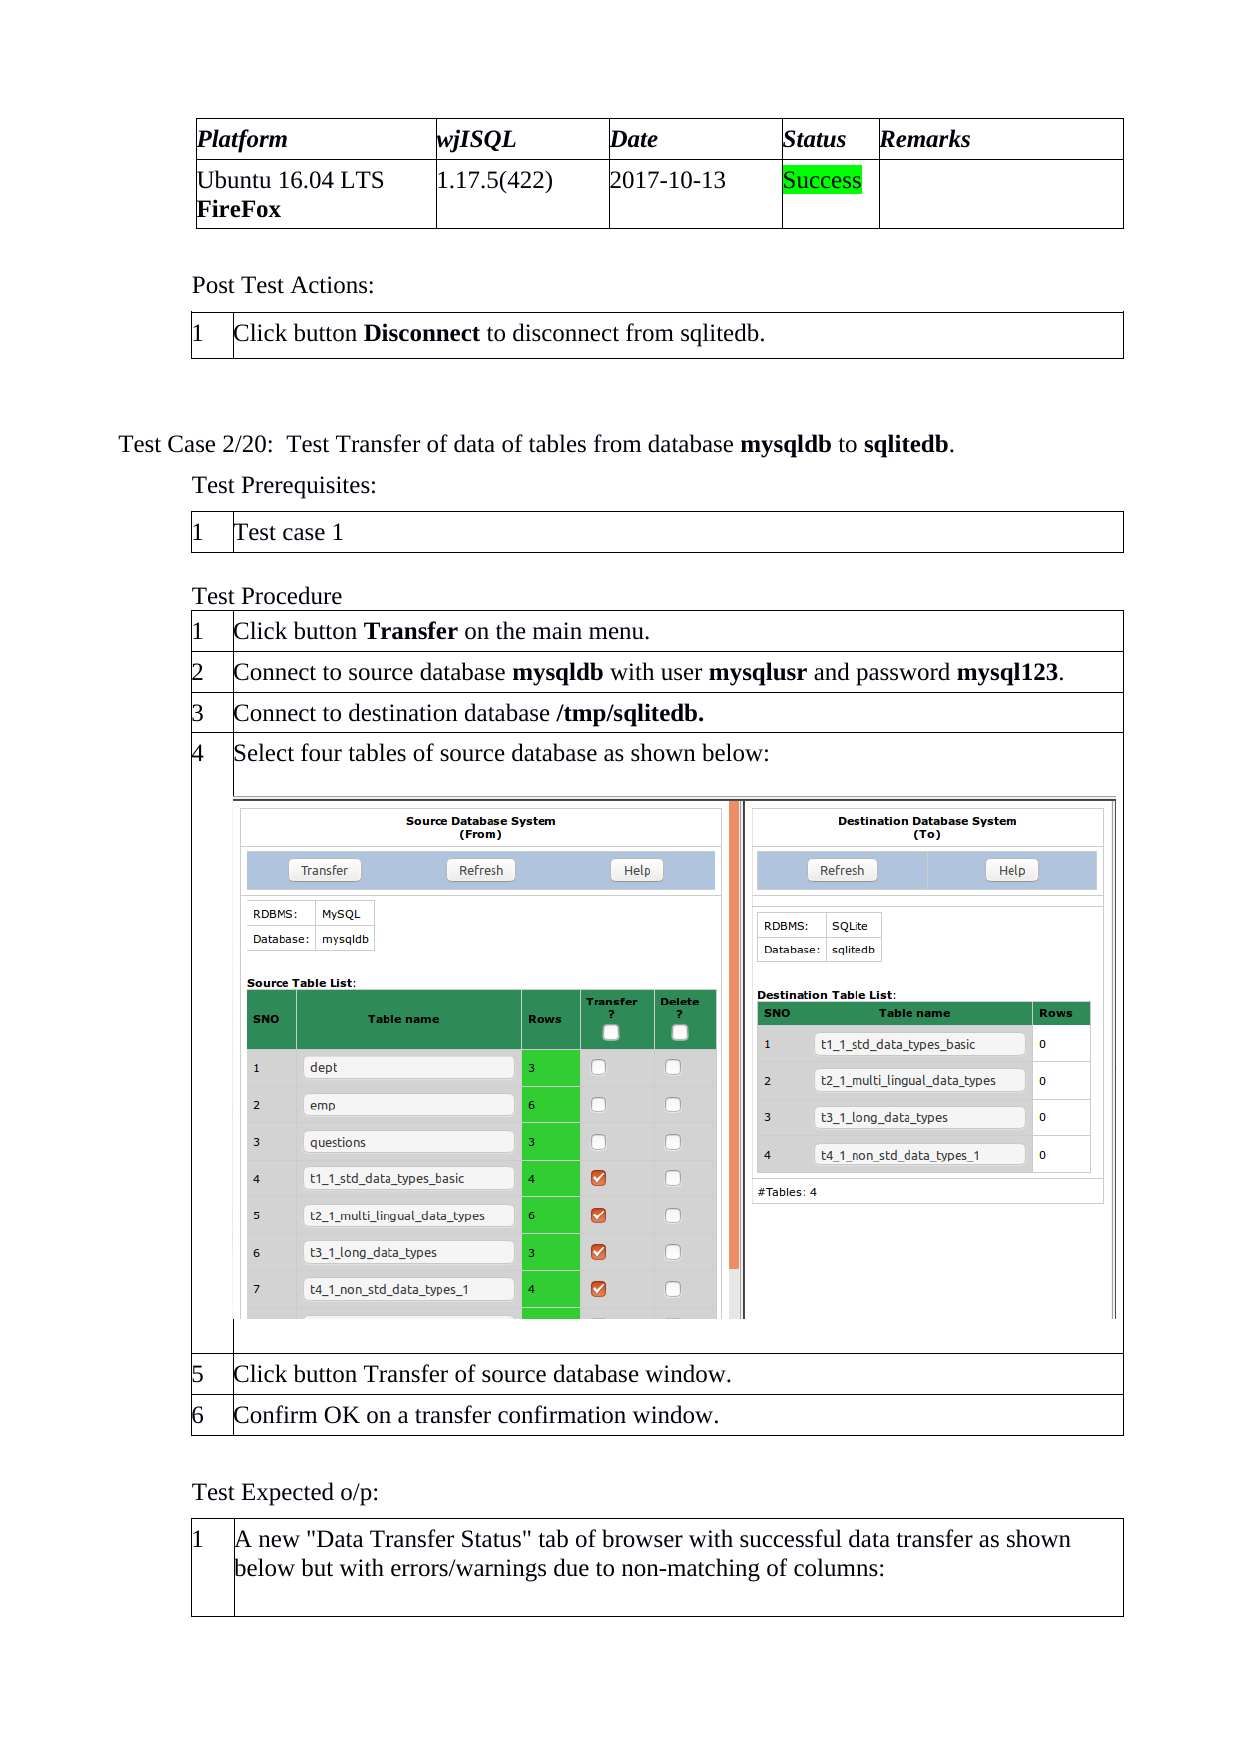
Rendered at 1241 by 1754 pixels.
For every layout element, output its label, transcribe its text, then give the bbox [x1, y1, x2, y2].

table_header wjISQL [437, 119, 609, 159]
table_cell Confirm OK on a transfer confirmation window. [234, 1395, 1123, 1435]
table_cell 6 [192, 1395, 233, 1435]
table_header 1 [192, 313, 233, 358]
table_header Platform [197, 119, 436, 159]
table_header Click button Transfer on the main menu. [234, 611, 1123, 651]
table_cell 2017-10-13 [610, 160, 782, 228]
table_cell 3 [192, 693, 233, 732]
table_cell Success [783, 160, 879, 228]
table_header Status [783, 119, 879, 159]
table_header Date [610, 119, 782, 159]
table_header 1 [192, 1519, 234, 1616]
table_cell 5 [192, 1354, 233, 1394]
table_header 1 [192, 512, 233, 552]
table_cell Select four tables of source database as shown below: [234, 733, 1123, 1353]
table_cell 4 [192, 733, 233, 1353]
table_cell Click button Transfer of source database window. [234, 1354, 1123, 1394]
table_header Click button Disconnect to disconnect from sqlitedb. [234, 313, 1123, 358]
text Test Expected o/p: [118, 1477, 1122, 1505]
text Test Case 2/20: Test Transfer of data of tables from database mysqldb to sqlitedb. [118, 429, 1122, 457]
text Post Test Actions: [118, 270, 1122, 299]
table_header Test case 1 [234, 512, 1123, 552]
table_cell [880, 160, 1123, 228]
picture [232, 796, 1117, 1319]
table_header 1 [192, 611, 233, 651]
table_cell Ubuntu 16.04 LTS FireFox [197, 160, 436, 228]
table_cell Connect to destination database /tmp/sqlitedb. [234, 693, 1123, 732]
table_cell 1.17.5(422) [437, 160, 609, 228]
table_header A new "Data Transfer Status" tab of browser with successful data transfer as shown below but with errors/warnings due to non-matching of columns: [235, 1519, 1123, 1616]
table_header Remarks [880, 119, 1123, 159]
table_cell Connect to source database mysqldb with user mysqlusr and password mysql123. [234, 652, 1123, 691]
table_cell 2 [192, 652, 233, 691]
text Test Prerequisites: [118, 470, 1122, 499]
text Test Procedure [118, 581, 1122, 610]
